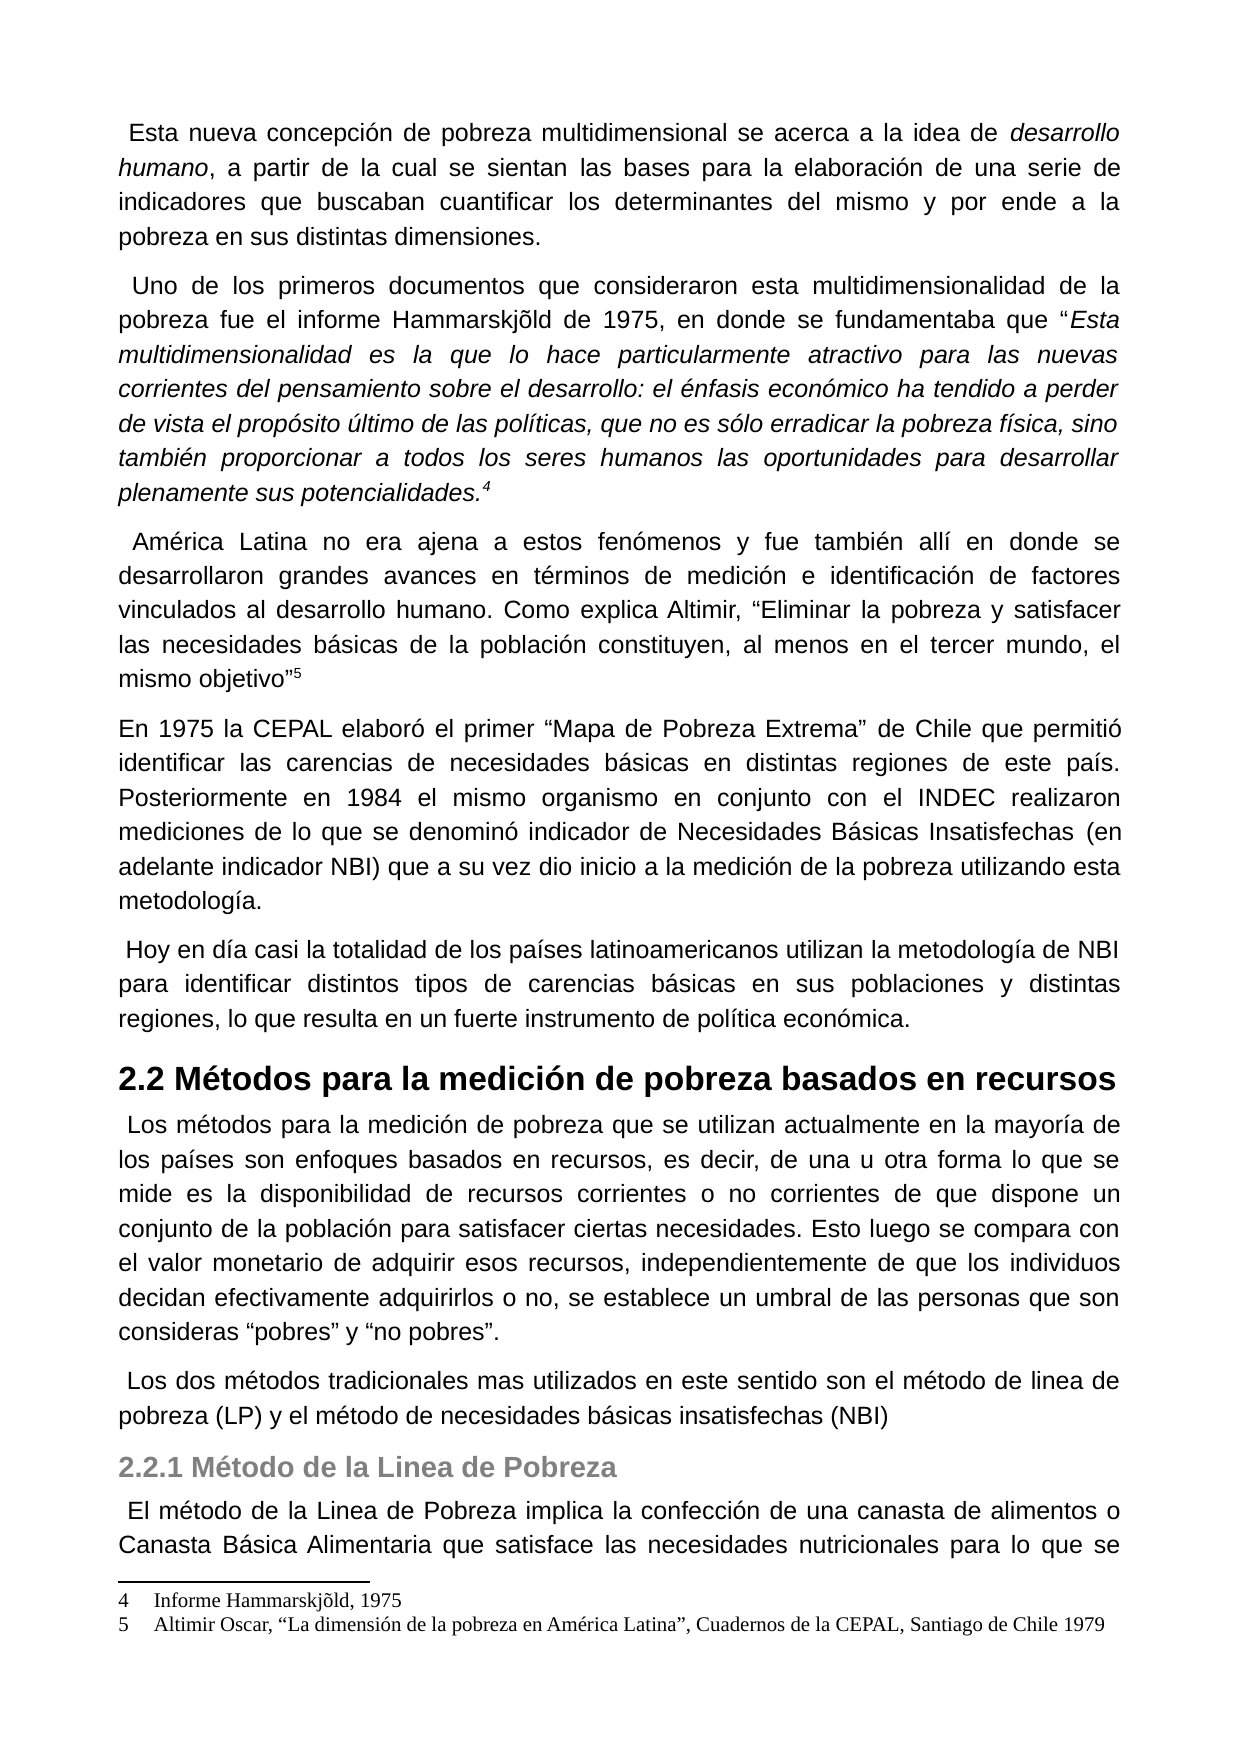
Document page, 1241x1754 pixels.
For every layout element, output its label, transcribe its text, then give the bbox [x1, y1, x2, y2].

text Esta nueva concepción de pobreza multidimensional se acerca a la idea de desarrollo humano, a partir de la cual se sientan las bases para la elaboración de una serie de indicadores que buscaban cuantificar los determinantes del mismo y por ende a la pobreza en sus distintas dimensiones. [118, 118, 1122, 250]
subtitle 2.2.1 Método de la Linea de Pobreza [118, 1450, 1122, 1483]
text Altimir Oscar, “La dimensión de la pobreza en América Latina”, Cuadernos de la CEPAL, Santiago de Chile 1979 [118, 1612, 1122, 1636]
text América Latina no era ajena a estos fenómenos y fue también allí en donde se desarrollaron grandes avances en términos de medición e identificación de factores vinculados al desarrollo humano. Como explica Altimir, “Eliminar la pobreza y satisfacer las necesidades básicas de la población constituyen, al menos en el tercer mundo, el mismo objetivo” [118, 527, 1122, 693]
text Los métodos para la medición de pobreza que se utilizan actualmente en la mayoría de los países son enfoques basados en recursos, es decir, de una u otra forma lo que se mide es la disponibilidad de recursos corrientes o no corrientes de que dispone un conjunto de la población para satisfacer ciertas necesidades. Esto luego se compara con el valor monetario de adquirir esos recursos, independientemente de que los individuos decidan efectivamente adquirirlos o no, se establece un umbral de las personas que son consideras “pobres” y “no pobres”. [118, 1110, 1122, 1346]
text Informe Hammarskjõld, 1975 [118, 1588, 1122, 1612]
subtitle 2.2 Métodos para la medición de pobreza basados en recursos [118, 1059, 1122, 1098]
text Uno de los primeros documentos que consideraron esta multidimensionalidad de la pobreza fue el informe Hammarskjõld de 1975, en donde se fundamentaba que “Esta multidimensionalidad es la que lo hace particularmente atractivo para las nuevas corrientes del pensamiento sobre el desarrollo: el énfasis económico ha tendido a perder de vista el propósito último de las políticas, que no es sólo erradicar la pobreza física, sino también proporcionar a todos los seres humanos las oportunidades para desarrollar plenamente sus potencialidades. [118, 271, 1122, 506]
text En 1975 la CEPAL elaboró el primer “Mapa de Pobreza Extrema” de Chile que permitió identificar las carencias de necesidades básicas en distintas regiones de este país. Posteriormente en 1984 el mismo organismo en conjunto con el INDEC realizaron mediciones de lo que se denominó indicador de Necesidades Básicas Insatisfechas (en adelante indicador NBI) que a su vez dio inicio a la medición de la pobreza utilizando esta metodología. [118, 713, 1122, 915]
text El método de la Linea de Pobreza implica la confección de una canasta de alimentos o Canasta Básica Alimentaria que satisface las necesidades nutricionales para lo que se [118, 1496, 1122, 1559]
text Hoy en día casi la totalidad de los países latinoamericanos utilizan la metodología de NBI para identificar distintos tipos de carencias básicas en sus poblaciones y distintas regiones, lo que resulta en un fuerte instrumento de política económica. [118, 935, 1122, 1033]
text Los dos métodos tradicionales mas utilizados en este sentido son el método de linea de pobreza (LP) y el método de necesidades básicas insatisfechas (NBI) [118, 1366, 1122, 1429]
